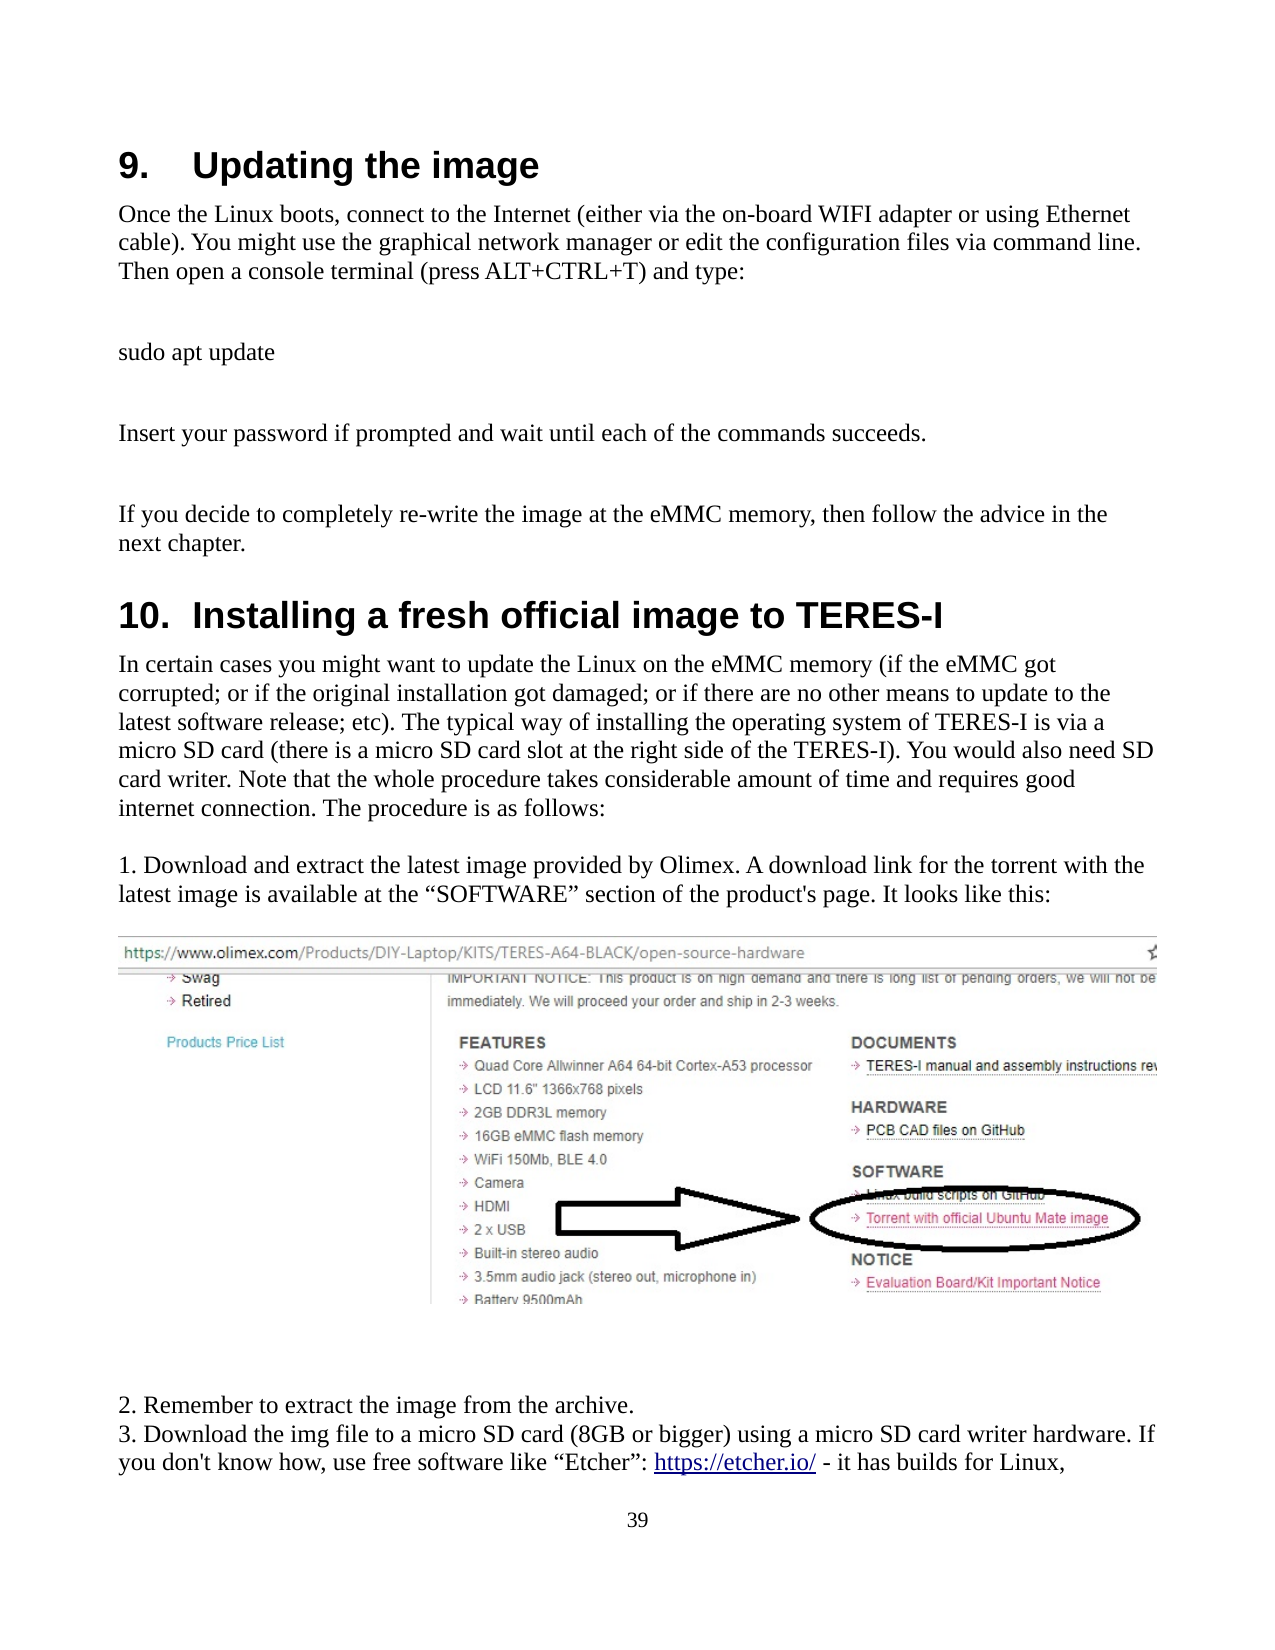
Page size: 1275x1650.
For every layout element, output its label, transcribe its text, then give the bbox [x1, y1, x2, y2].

text 1. Download and extract the latest image provided by Olimex. A download link for the torrent with the latest image is available at the “SOFTWARE” section of the product's page. It looks like this: [118, 851, 1157, 908]
text sudo apt update [118, 337, 1157, 366]
text If you decide to completely re-write the image at the eMMC memory, then follow the advice in the next chapter. [118, 499, 1157, 557]
subtitle Installing a fresh official image to TERES-I [118, 594, 1157, 637]
text Once the Linux boots, connect to the Internet (either via the on-board WIFI adapter or using Ethernet cable). You might use the graphical network manager or edit the configuration files via command line. Then open a console terminal (press ALT+CTRL+T) and type: [118, 199, 1157, 285]
text In certain cases you might want to update the Linux on the eMMC memory (if the eMMC got corrupted; or if the original installation got damaged; or if there are no other means to update to the latest software release; etc). The typical way of installing the operating system of TERES-I is via a micro SD card (there is a micro SD card slot at the right side of the TERES-I). You would also need SD card writer. Note that the whole procedure takes considerable amount of time and requires good internet connection. The procedure is as follows: [118, 649, 1157, 822]
text 3. Download the img file to a micro SD card (8GB or bigger) using a micro SD card writer hardware. If you don't know how, use free software like “Etcher”: https://etcher.io/ - it has builds for Linux, [118, 1419, 1157, 1476]
text Insert your password if prompted and wait until each of the commands succeeds. [118, 418, 1157, 447]
text 2. Remember to extract the image from the archive. [118, 1390, 1157, 1419]
picture [118, 936, 1157, 1304]
subtitle Updating the image [118, 143, 1157, 186]
